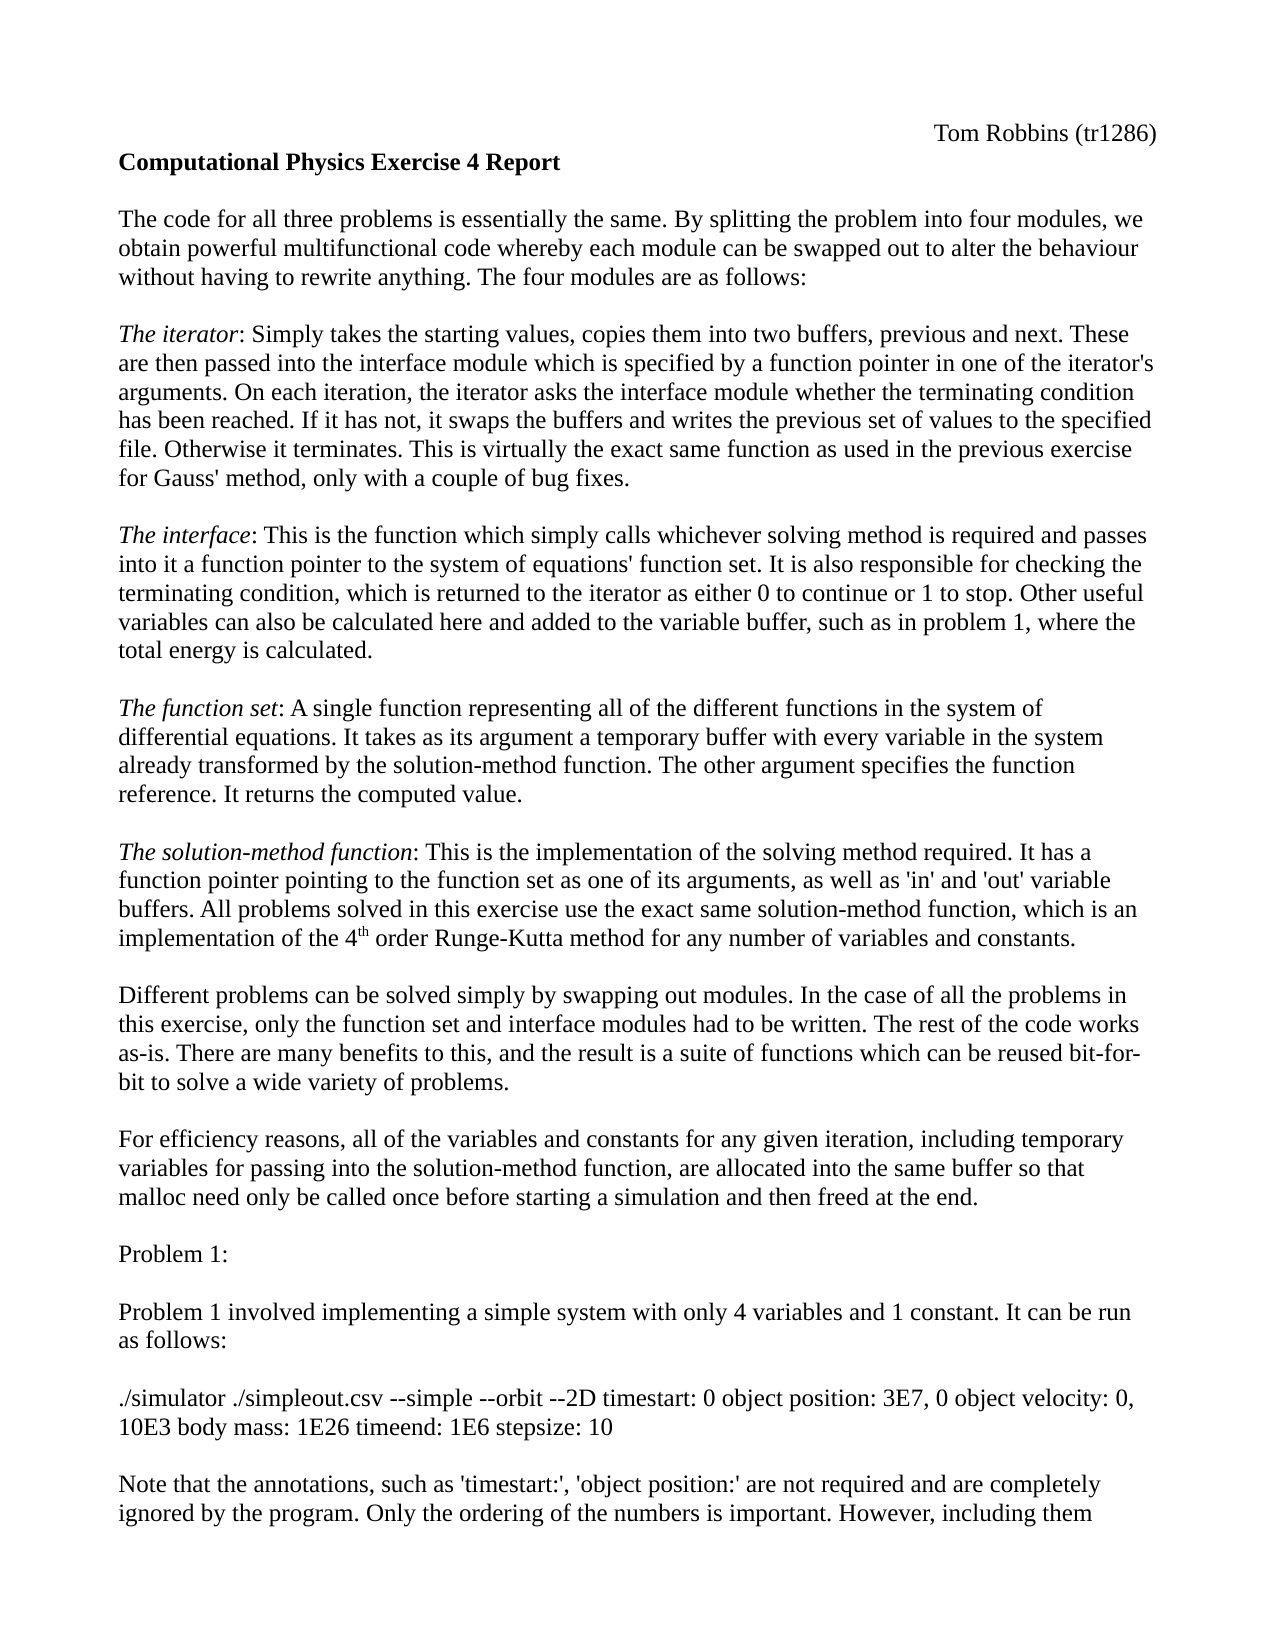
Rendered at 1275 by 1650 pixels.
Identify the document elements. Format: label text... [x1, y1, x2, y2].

text The function set: A single function representing all of the different functions in the system of differential equations. It takes as its argument a temporary buffer with every variable in the system already transformed by the solution-method function. The other argument specifies the function reference. It returns the computed value. [118, 693, 1157, 808]
text Note that the annotations, such as 'timestart:', 'object position:' are not required and are completely ignored by the program. Only the ordering of the numbers is important. However, including them [118, 1469, 1157, 1527]
text Different problems can be solved simply by swapping out modules. In the case of all the problems in this exercise, only the function set and interface modules had to be written. The rest of the code works as-is. There are many benefits to this, and the result is a suite of functions which can be reused bit-for-bit to solve a wide variety of problems. [118, 981, 1157, 1096]
text The solution-method function: This is the implementation of the solving method required. It has a function pointer pointing to the function set as one of its arguments, as well as 'in' and 'out' variable buffers. All problems solved in this exercise use the exact same solution-method function, which is an implementation of the 4th order Runge-Kutta method for any number of variables and constants. [118, 837, 1157, 952]
text Tom Robbins (tr1286) [118, 118, 1157, 147]
text ./simulator ./simpleout.csv --simple --orbit --2D timestart: 0 object position: 3E7, 0 object velocity: 0, 10E3 body mass: 1E26 timeend: 1E6 stepsize: 10 [118, 1383, 1157, 1441]
text The code for all three problems is essentially the same. By splitting the problem into four modules, we obtain powerful multifunctional code whereby each module can be swapped out to alter the behaviour without having to rewrite anything. The four modules are as follows: [118, 204, 1157, 291]
text Problem 1: [118, 1239, 1157, 1268]
text Computational Physics Exercise 4 Report [118, 147, 1157, 176]
text For efficiency reasons, all of the variables and constants for any given iteration, including temporary variables for passing into the solution-method function, are allocated into the same buffer so that malloc need only be called once before starting a simulation and then freed at the end. [118, 1124, 1157, 1211]
text The iterator: Simply takes the starting values, copies them into two buffers, previous and next. These are then passed into the interface module which is specified by a function pointer in one of the iterator's arguments. On each iteration, the iterator asks the interface module whether the terminating condition has been reached. If it has not, it swaps the buffers and writes the previous set of values to the specified file. Otherwise it terminates. This is virtually the exact same function as used in the previous exercise for Gauss' method, only with a couple of bug fixes. [118, 319, 1157, 492]
text Problem 1 involved implementing a simple system with only 4 variables and 1 constant. It can be run as follows: [118, 1297, 1157, 1354]
text The interface: This is the function which simply calls whichever solving method is required and passes into it a function pointer to the system of equations' function set. It is also responsible for checking the terminating condition, which is returned to the iterator as either 0 to continue or 1 to stop. Other useful variables can also be calculated here and added to the variable buffer, such as in problem 1, where the total energy is calculated. [118, 521, 1157, 664]
